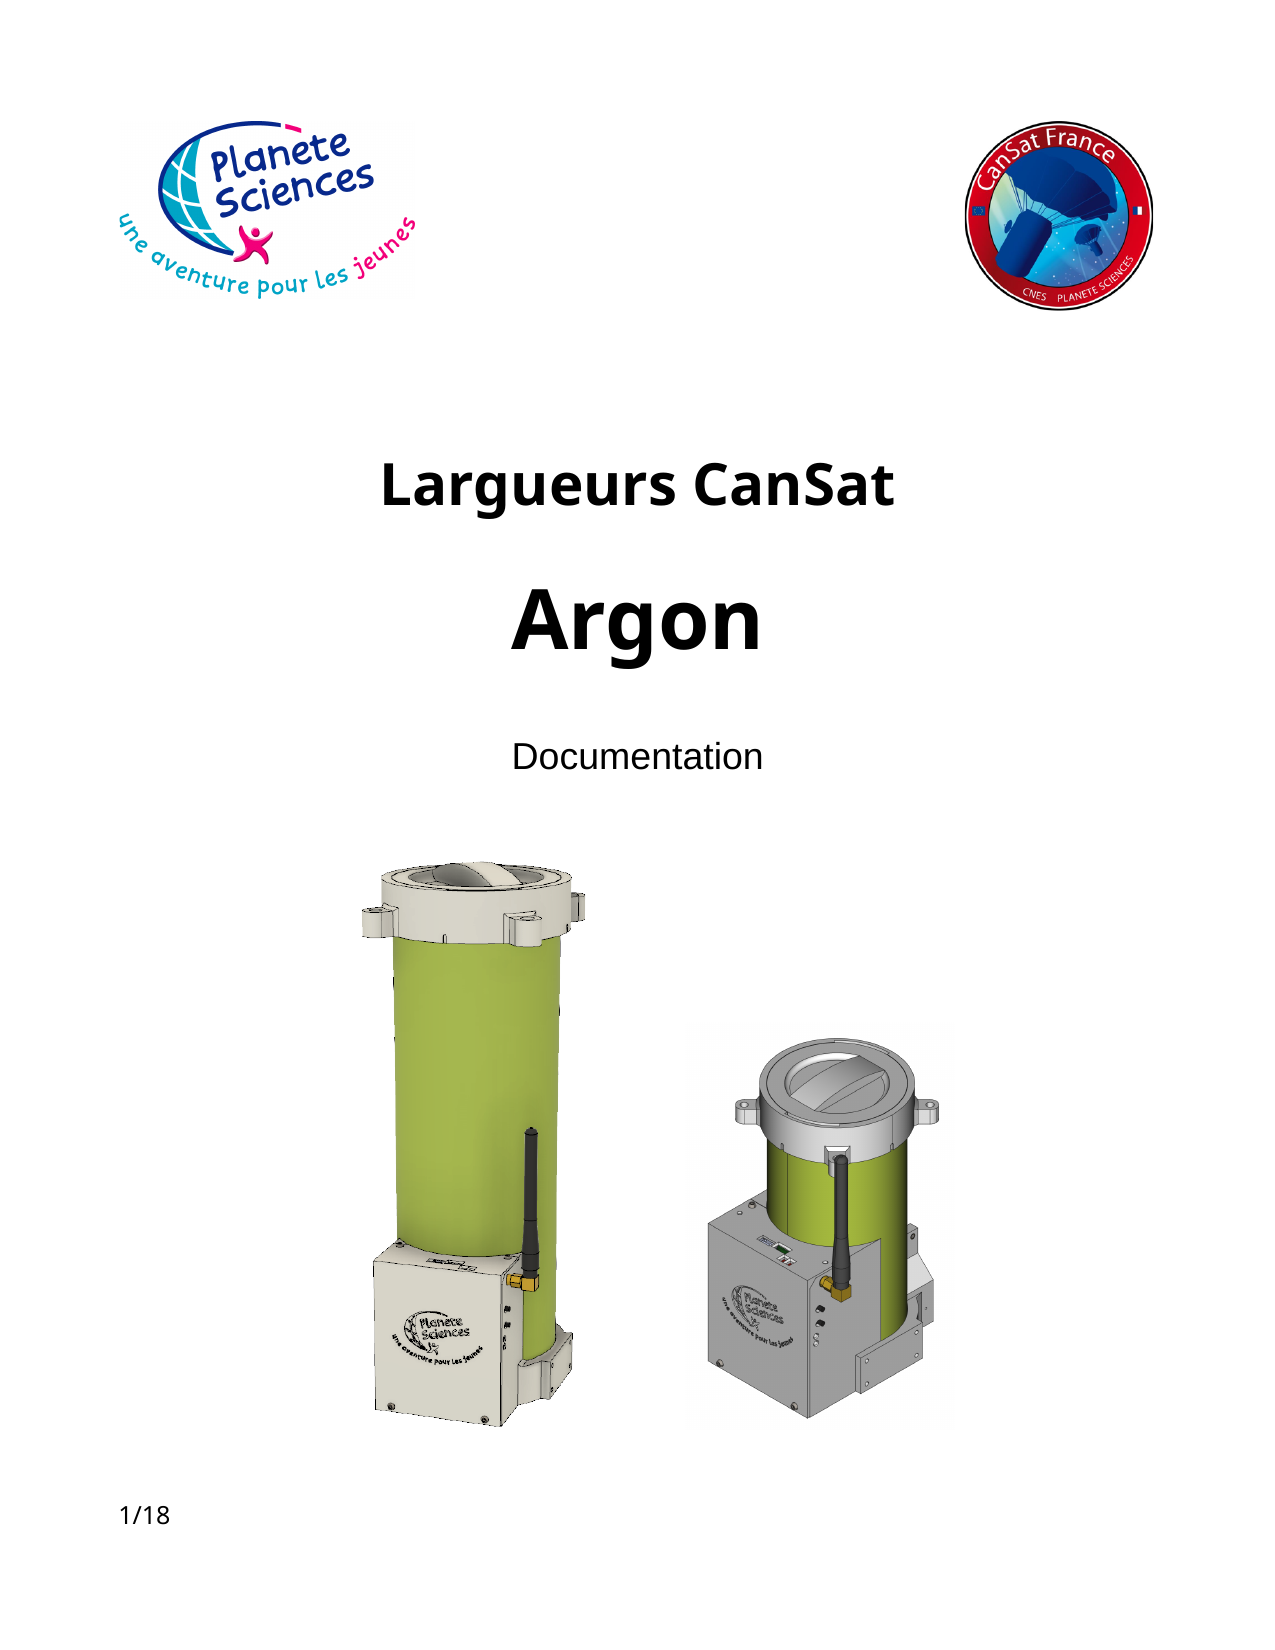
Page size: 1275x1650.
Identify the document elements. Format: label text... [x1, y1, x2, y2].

title Argon [118, 560, 1157, 673]
picture [964, 121, 1154, 311]
title Largueurs CanSat [118, 443, 1157, 522]
picture [685, 1022, 956, 1430]
subtitle Documentation [118, 734, 1157, 777]
picture [119, 121, 415, 299]
picture [274, 816, 678, 1481]
